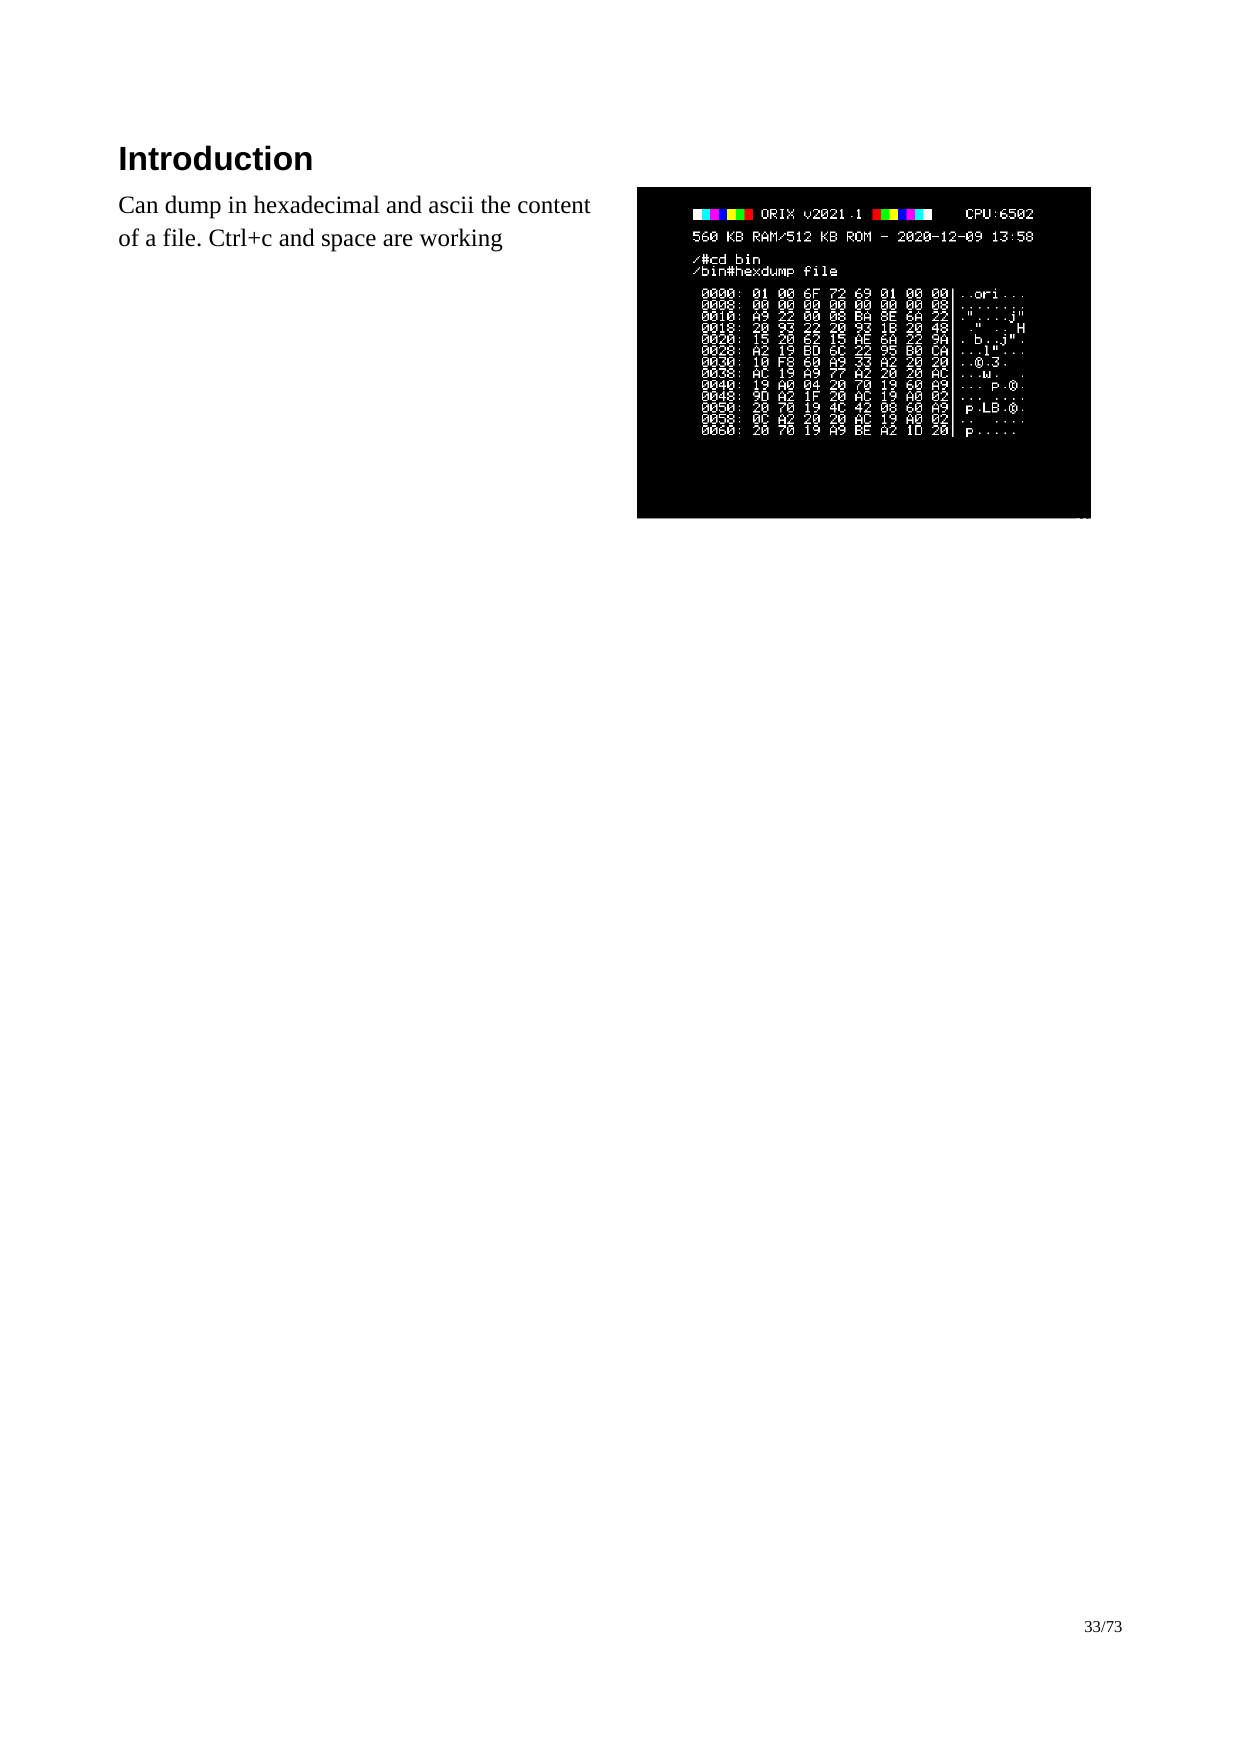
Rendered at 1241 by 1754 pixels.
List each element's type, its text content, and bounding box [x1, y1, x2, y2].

subtitle Introduction [118, 139, 1122, 178]
picture [637, 187, 1091, 519]
text Can dump in hexadecimal and ascii the content of a file. Ctrl+c and space are working [118, 190, 637, 252]
text [1091, 190, 1122, 252]
